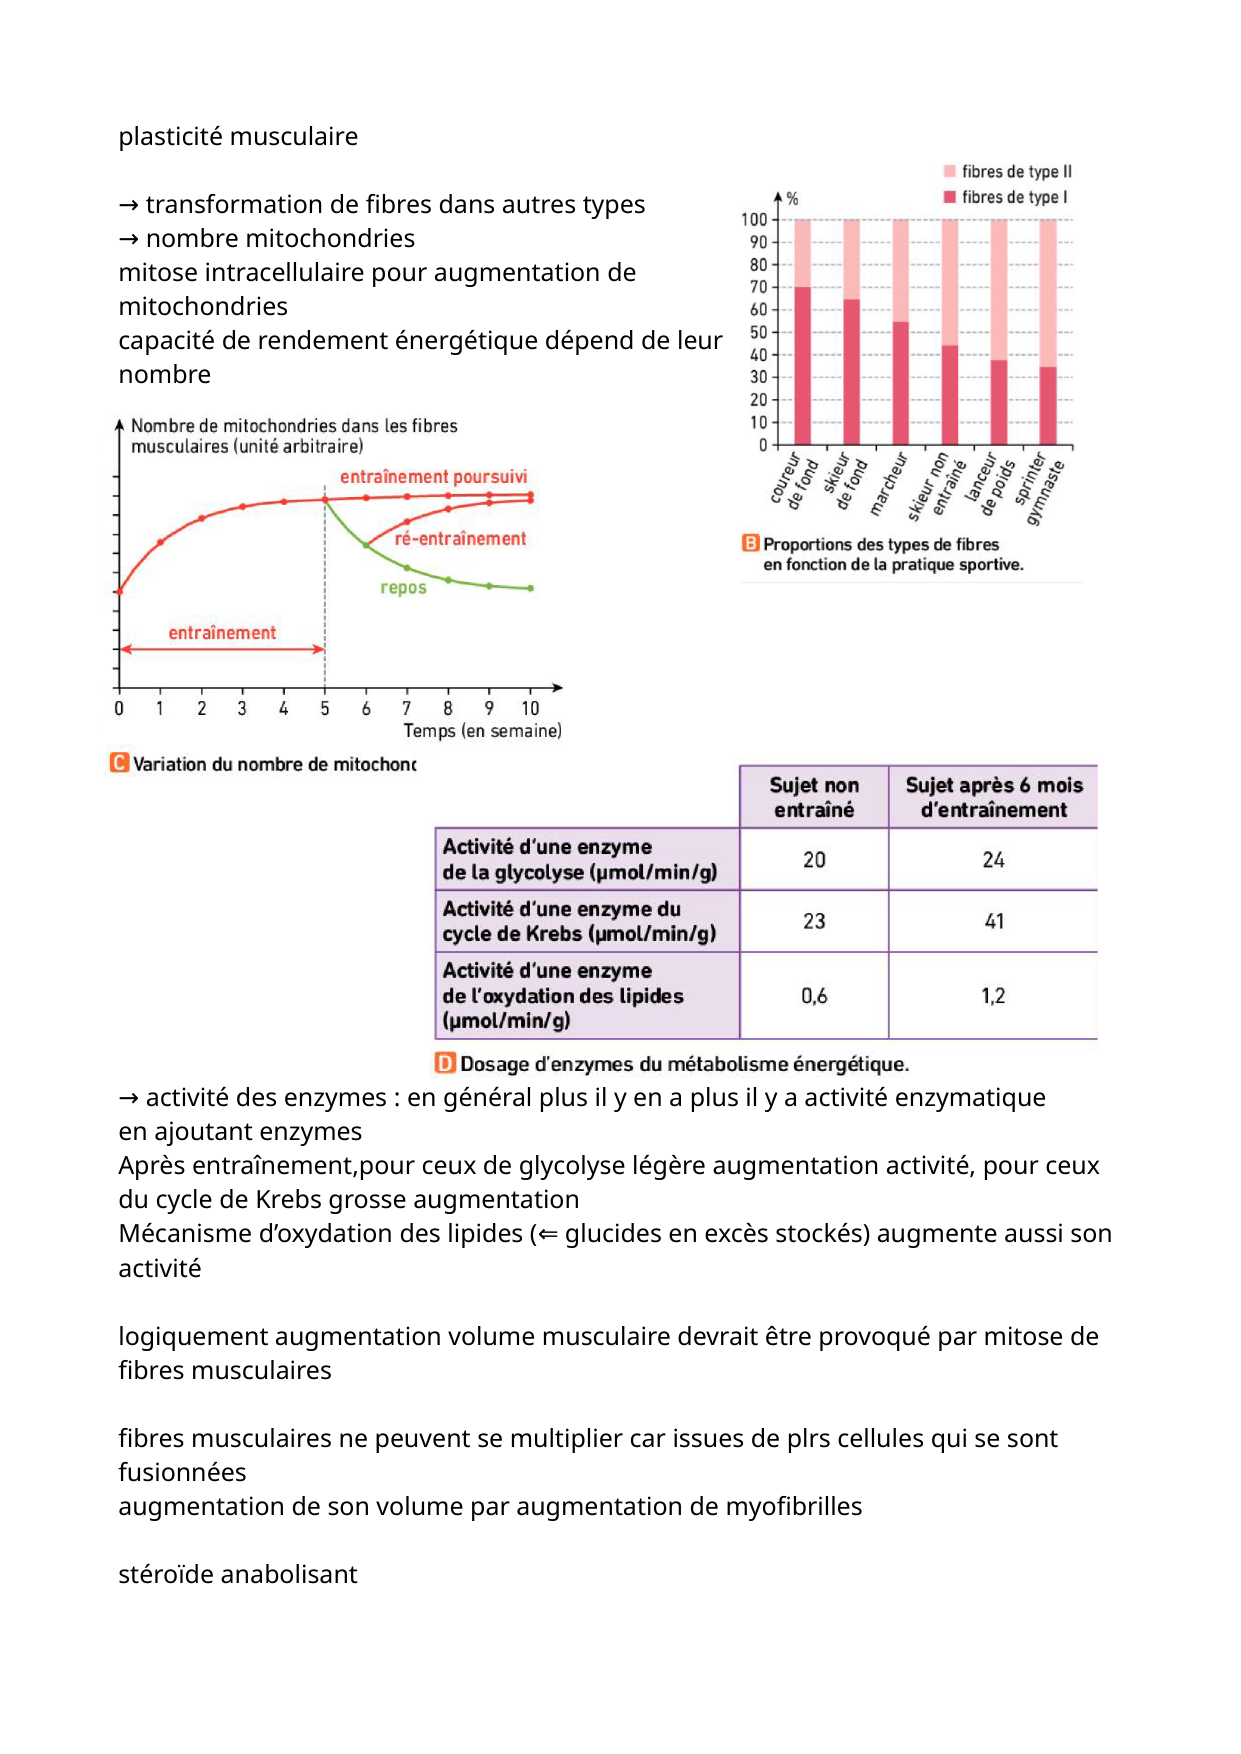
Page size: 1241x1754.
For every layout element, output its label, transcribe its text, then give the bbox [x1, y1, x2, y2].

text [1083, 254, 1122, 322]
text → activité des enzymes : en général plus il y en a plus il y a activité enzymatique [118, 731, 1122, 1114]
text augmentation de son volume par augmentation de myofibrilles [118, 1489, 1122, 1523]
text plasticité musculaire [118, 118, 1122, 152]
text stéroïde anabolisant [118, 1557, 1122, 1591]
text mitose intracellulaire pour augmentation de mitochondries [118, 254, 740, 322]
text [1083, 220, 1122, 254]
text capacité de rendement énergétique dépend de leur nombre [118, 322, 740, 391]
text [1083, 186, 1122, 220]
text fibres musculaires ne peuvent se multiplier car issues de plrs cellules qui se sont fusionnées [118, 1421, 1122, 1489]
picture [103, 408, 1098, 1080]
text [1083, 322, 1122, 391]
text en ajoutant enzymes [118, 1114, 1122, 1148]
text → nombre mitochondries [118, 220, 740, 254]
picture [740, 151, 1083, 583]
text Mécanisme d’oxydation des lipides (⇐ glucides en excès stockés) augmente aussi son activité [118, 1216, 1122, 1284]
text Après entraînement,pour ceux de glycolyse légère augmentation activité, pour ceux du cycle de Krebs grosse augmentation [118, 1148, 1122, 1216]
text logiquement augmentation volume musculaire devrait être provoqué par mitose de fibres musculaires [118, 1318, 1122, 1386]
text → transformation de fibres dans autres types [118, 186, 740, 220]
